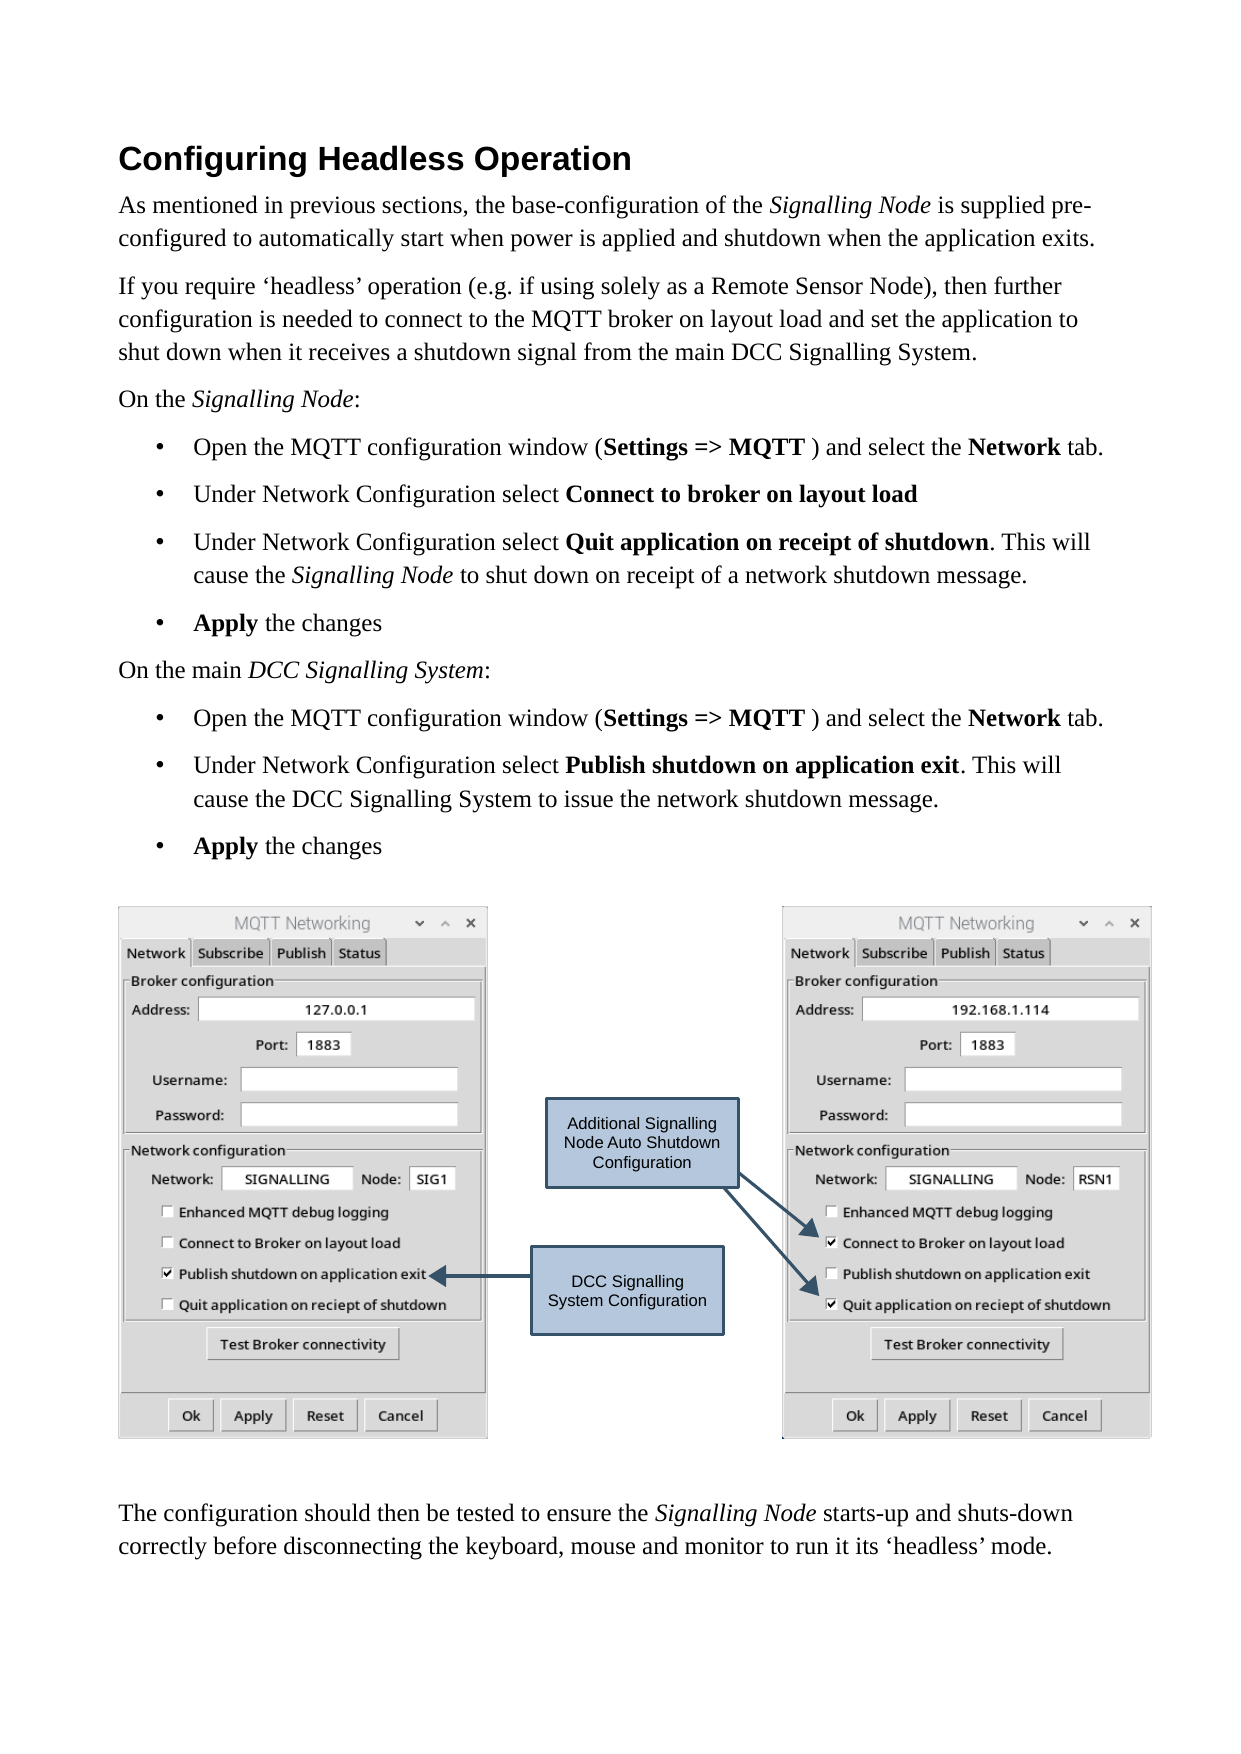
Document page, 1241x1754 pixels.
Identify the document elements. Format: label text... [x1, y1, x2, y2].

text The configuration should then be tested to ensure the Signalling Node starts-up and shuts-down correctly before disconnecting the keyboard, mouse and monitor to run it its ‘headless’ mode. [118, 1498, 1122, 1559]
picture [118, 906, 488, 1439]
list Under Network Configuration select Quit application on receipt of shutdown. This will cause the Signalling Node to shut down on receipt of a network shutdown message. [156, 527, 1122, 589]
list Under Network Configuration select Connect to broker on layout load [156, 479, 1122, 508]
list Under Network Configuration select Publish shutdown on application exit. This will cause the DCC Signalling System to issue the network shutdown message. [156, 751, 1122, 812]
text As mentioned in previous sections, the base-configuration of the Signalling Node is supplied pre-configured to automatically start when power is applied and shutdown when the application exits. [118, 190, 1122, 252]
text On the Signalling Node: [118, 384, 1122, 413]
list Apply the changes [156, 608, 1122, 637]
list Open the MQTT configuration window (Settings => MQTT ) and select the Network tab. [156, 432, 1122, 461]
text On the main DCC Signalling System: [118, 655, 1122, 684]
list Open the MQTT configuration window (Settings => MQTT ) and select the Network tab. [156, 703, 1122, 732]
picture [782, 906, 1152, 1439]
subtitle Configuring Headless Operation [118, 139, 1122, 178]
text If you require ‘headless’ operation (e.g. if using solely as a Remote Sensor Node), then further configuration is needed to connect to the MQTT broker on layout load and set the application to shut down when it receives a shutdown signal from the main DCC Signalling System. [118, 271, 1122, 366]
list Apply the changes [156, 831, 1122, 860]
